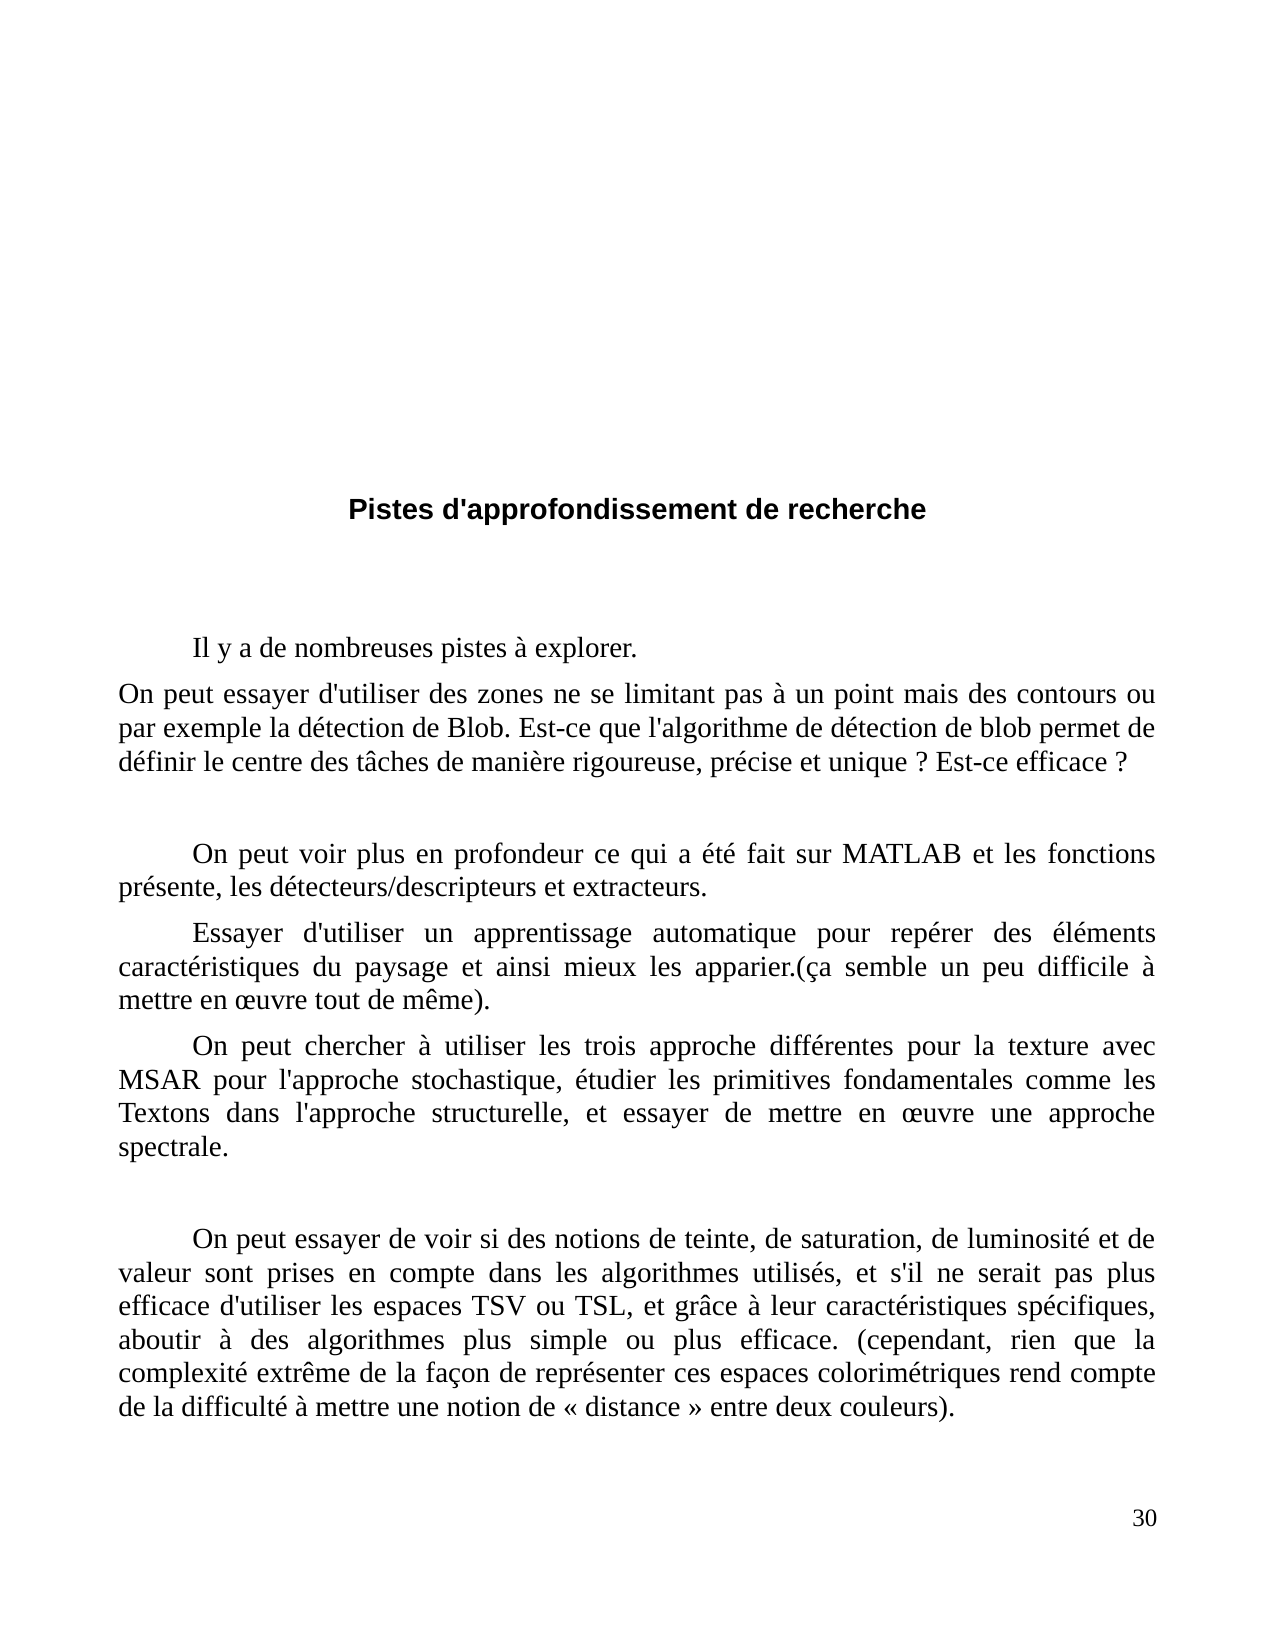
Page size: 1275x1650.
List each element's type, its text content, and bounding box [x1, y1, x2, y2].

text On peut voir plus en profondeur ce qui a été fait sur MATLAB et les fonctions présente, les détecteurs/descripteurs et extracteurs. [118, 836, 1157, 903]
text On peut essayer d'utiliser des zones ne se limitant pas à un point mais des contours ou par exemple la détection de Blob. Est-ce que l'algorithme de détection de blob permet de définir le centre des tâches de manière rigoureuse, précise et unique ? Est-ce efficace ? [118, 677, 1157, 777]
text Essayer d'utiliser un apprentissage automatique pour repérer des éléments caractéristiques du paysage et ainsi mieux les apparier.(ça semble un peu difficile à mettre en œuvre tout de même). [118, 915, 1157, 1016]
text Il y a de nombreuses pistes à explorer. [118, 631, 1157, 664]
text On peut essayer de voir si des notions de teinte, de saturation, de luminosité et de valeur sont prises en compte dans les algorithmes utilisés, et s'il ne serait pas plus efficace d'utiliser les espaces TSV ou TSL, et grâce à leur caractéristiques spécifiques, aboutir à des algorithmes plus simple ou plus efficace. (cependant, rien que la complexité extrême de la façon de représenter ces espaces colorimétriques rend compte de la difficulté à mettre une notion de « distance » entre deux couleurs). [118, 1221, 1157, 1422]
text On peut chercher à utiliser les trois approche différentes pour la texture avec MSAR pour l'approche stochastique, étudier les primitives fondamentales comme les Textons dans l'approche structurelle, et essayer de mettre en œuvre une approche spectrale. [118, 1028, 1157, 1163]
subtitle Pistes d'approfondissement de recherche [118, 492, 1157, 526]
